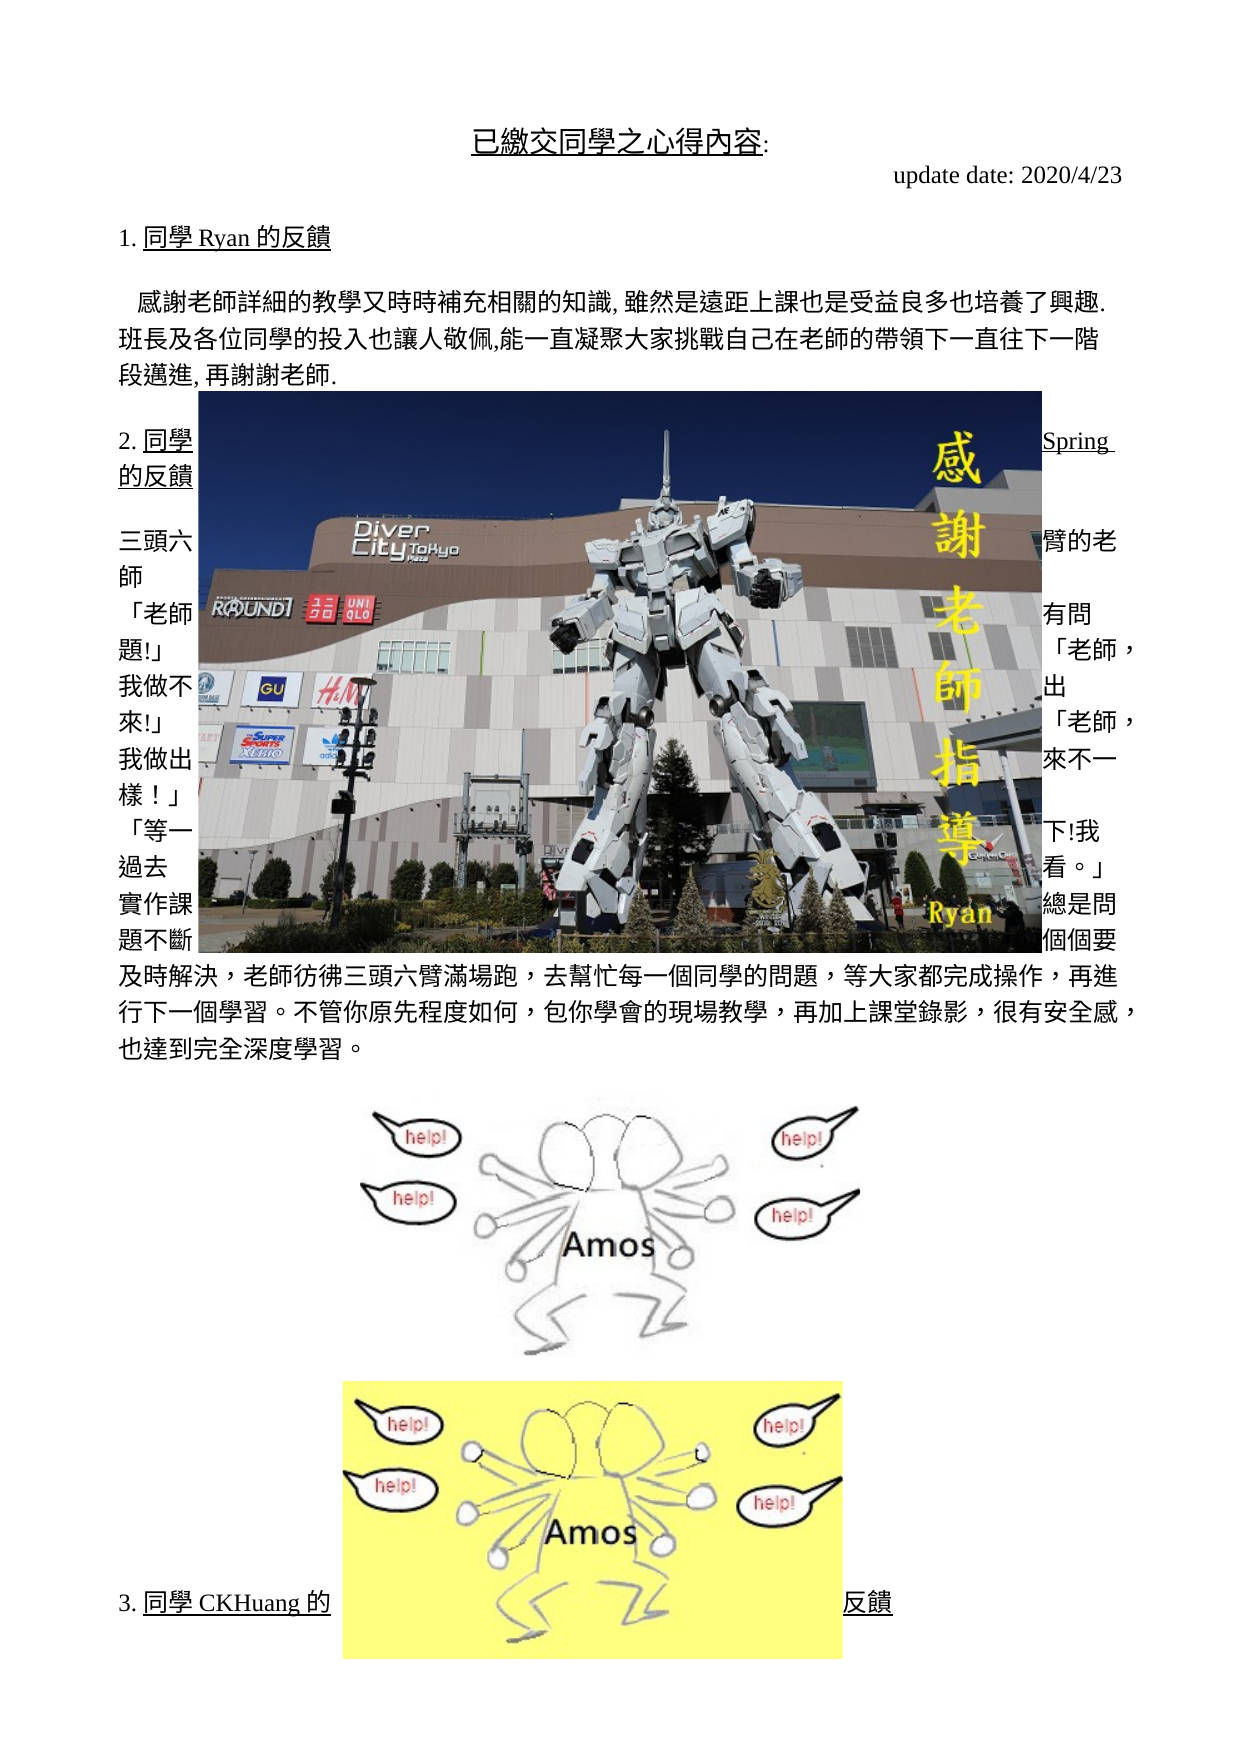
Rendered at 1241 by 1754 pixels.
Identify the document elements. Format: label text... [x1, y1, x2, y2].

text update date: 2020/4/23 [118, 160, 1122, 189]
picture [198, 391, 1042, 953]
text 三頭六臂的老師 「老師，有問題!」「老師，我做不出來!」「老師，我做出來不一樣！」 「等一下!我過去看。」實作課總是問題不斷，個個要及時解決，老師彷彿三頭六臂滿場跑，去幫忙每一個同學的問題，等大家都完成操作，再進行下一個學習。不管你原先程度如何，包你學會的現場教學，再加上課堂錄影，很有安全感，也達到完全深度學習。 [118, 522, 1122, 1065]
text 反饋 [843, 1583, 1122, 1619]
text 已繳交同學之心得內容: [118, 118, 1122, 160]
text 2. 同學 Spring 的反饋 [118, 420, 198, 493]
text 感謝老師詳細的教學又時時補充相關的知識, 雖然是遠距上課也是受益良多也培養了興趣.班長及各位同學的投入也讓人敬佩,能一直凝聚大家挑戰自己在老師的帶領下一直往下一階段邁進, 再謝謝老師. [118, 283, 1122, 392]
text 1. 同學Ryan 的反饋 [118, 218, 1122, 254]
picture [360, 1094, 861, 1371]
picture [342, 1381, 843, 1659]
text 3. 同學 CKHuang 的 [118, 1583, 342, 1619]
text 2. 同學 Spring 的反饋 [1042, 420, 1122, 493]
